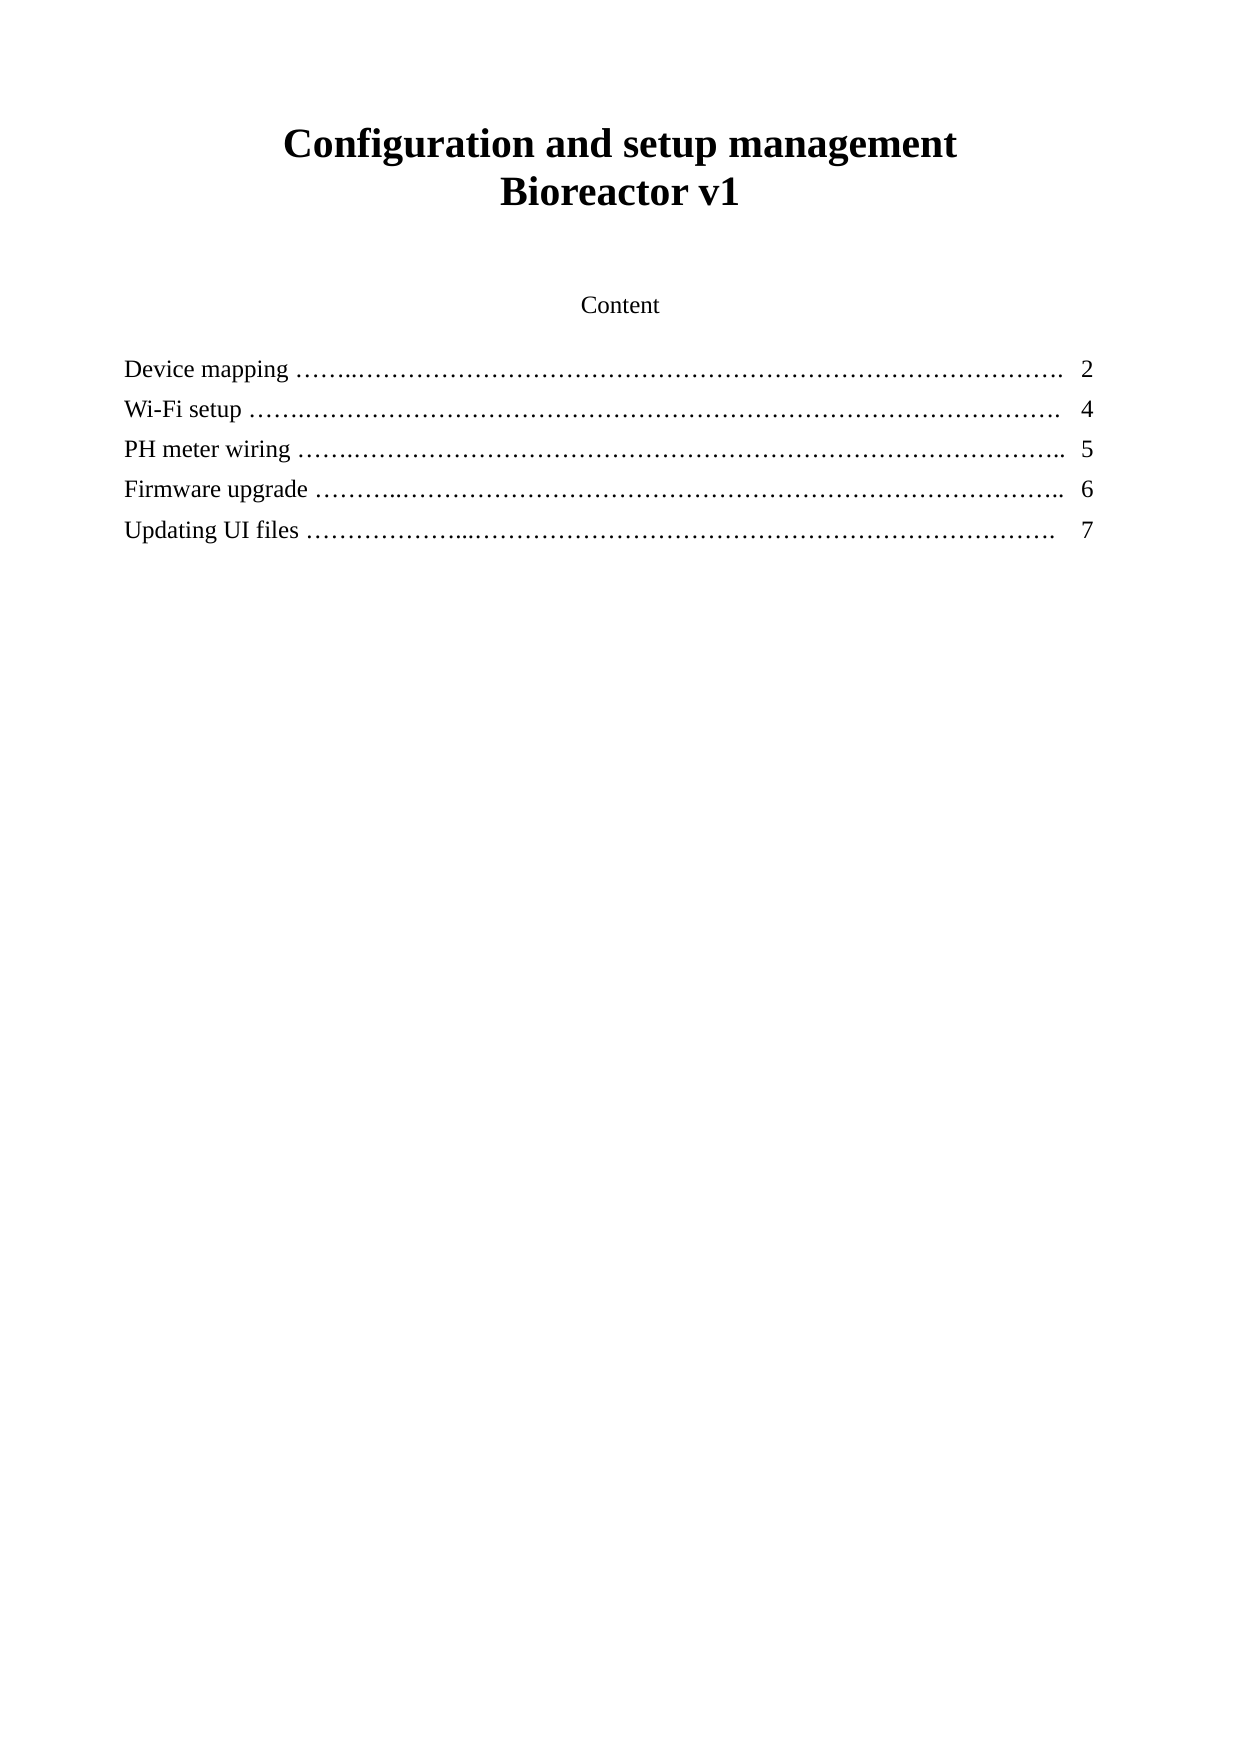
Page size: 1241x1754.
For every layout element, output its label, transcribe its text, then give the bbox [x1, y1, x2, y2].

table_cell PH meter wiring …….………………………………………………………………………….. [118, 429, 1075, 469]
table_cell Wi-Fi setup …….………………………………………………………………………………. [118, 388, 1075, 428]
table_cell 7 [1075, 509, 1122, 549]
table_header Device mapping ……..…………………………………………………………………………. [118, 348, 1075, 388]
table_cell 4 [1075, 388, 1122, 428]
text Bioreactor v1 [118, 166, 1122, 214]
table_cell 6 [1075, 469, 1122, 509]
text Content [118, 291, 1122, 319]
text Configuration and setup management [118, 118, 1122, 166]
table_cell 5 [1075, 429, 1122, 469]
table_header 2 [1075, 348, 1122, 388]
table_cell Updating UI files ………………...……………………………………………………………. [118, 509, 1075, 549]
table_cell Firmware upgrade ………..…………………………………………………………………….. [118, 469, 1075, 509]
